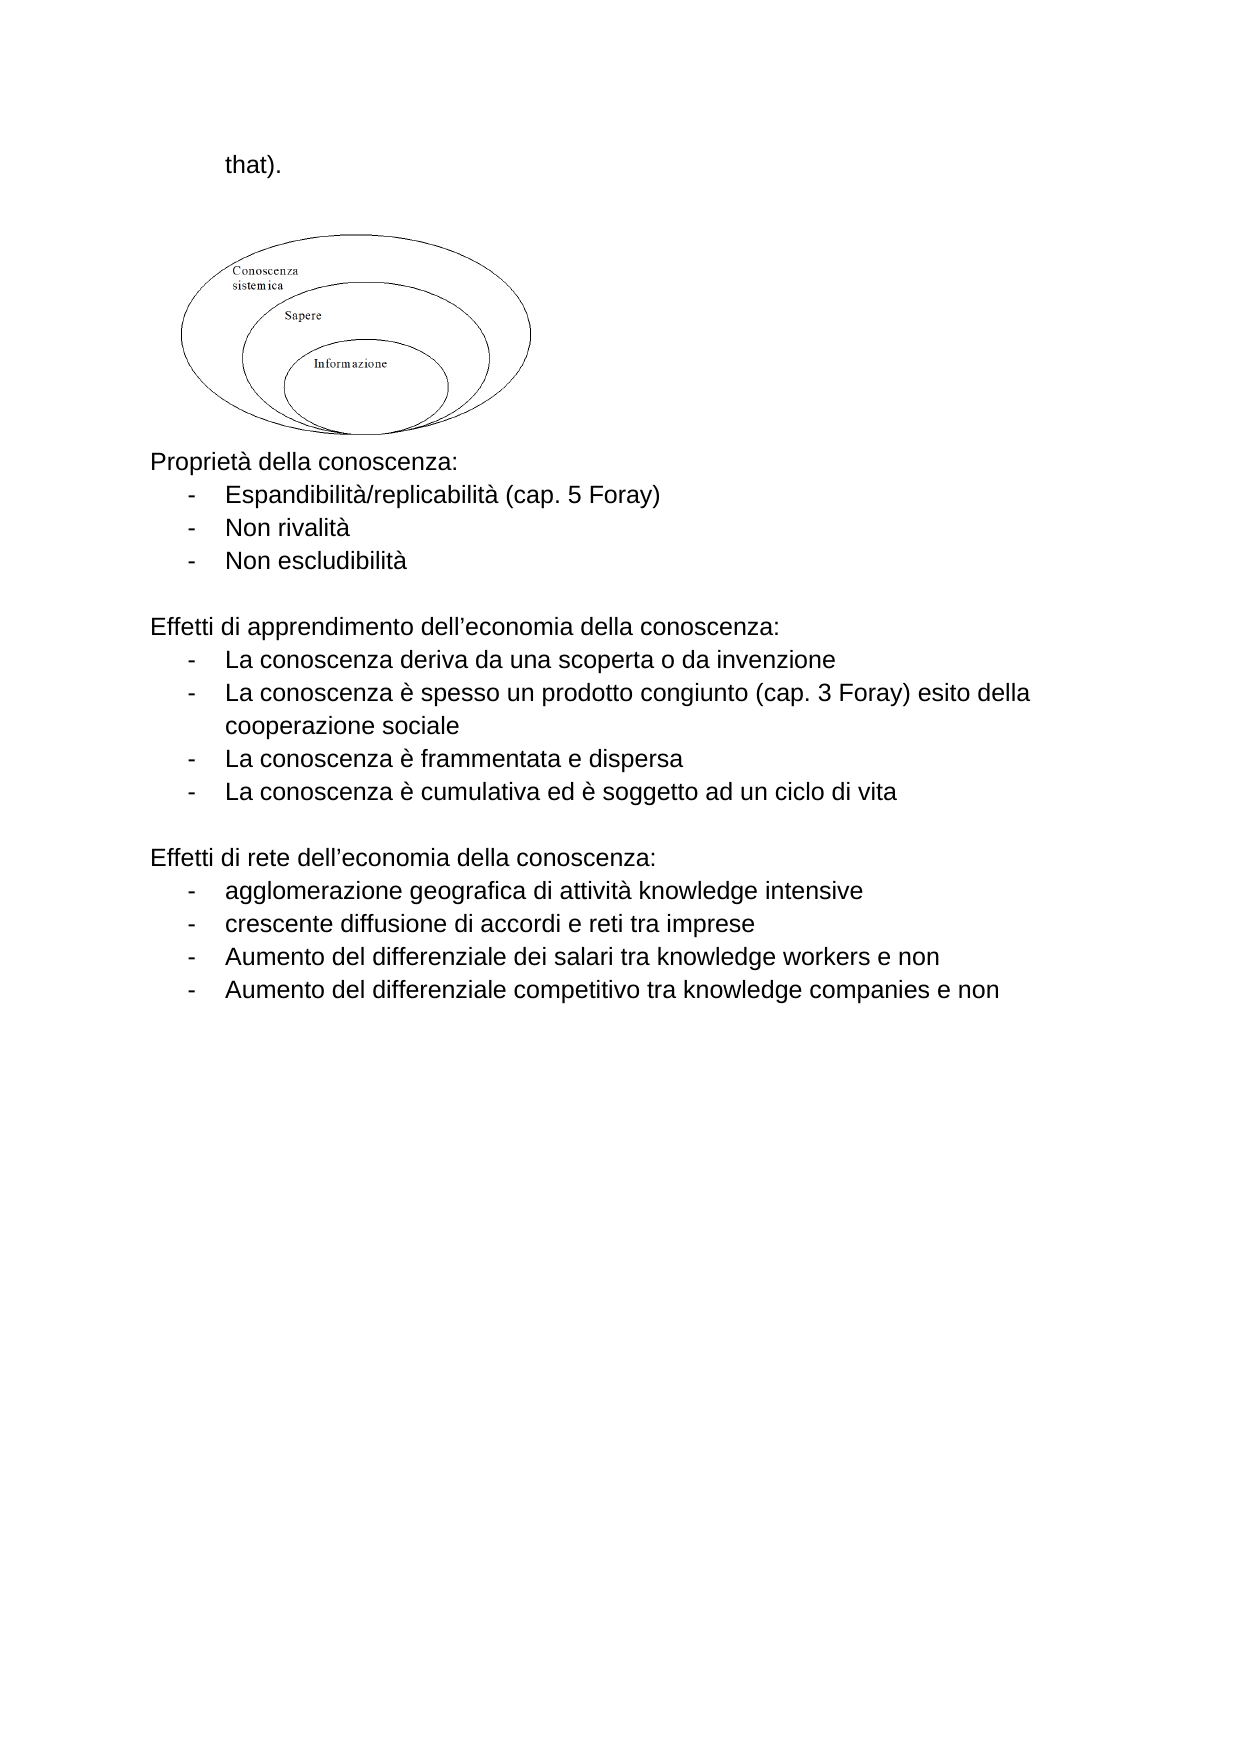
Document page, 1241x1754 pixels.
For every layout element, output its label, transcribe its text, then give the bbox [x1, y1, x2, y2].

list Non rivalità [187, 513, 1090, 542]
list Aumento del differenziale dei salari tra knowledge workers e non [187, 942, 1090, 971]
list crescente diffusione di accordi e reti tra imprese [187, 909, 1090, 938]
list agglomerazione geografica di attività knowledge intensive [187, 876, 1090, 905]
list La conoscenza è spesso un prodotto congiunto (cap. 3 Foray) esito della cooperazione sociale [187, 678, 1090, 740]
list La conoscenza deriva da una scoperta o da invenzione [187, 645, 1090, 674]
text Proprietà della conoscenza: [150, 447, 1090, 476]
text Effetti di apprendimento dell’economia della conoscenza: [150, 612, 1090, 641]
picture [150, 216, 561, 443]
list La conoscenza è frammentata e dispersa [187, 744, 1090, 773]
list Aumento del differenziale competitivo tra knowledge companies e non [187, 975, 1090, 1004]
text Effetti di rete dell’economia della conoscenza: [150, 843, 1090, 872]
list La conoscenza è cumulativa ed è soggetto ad un ciclo di vita [187, 777, 1090, 806]
list Non escludibilità [187, 546, 1090, 574]
list Espandibilità/replicabilità (cap. 5 Foray) [187, 480, 1090, 508]
list that). [187, 150, 1090, 179]
